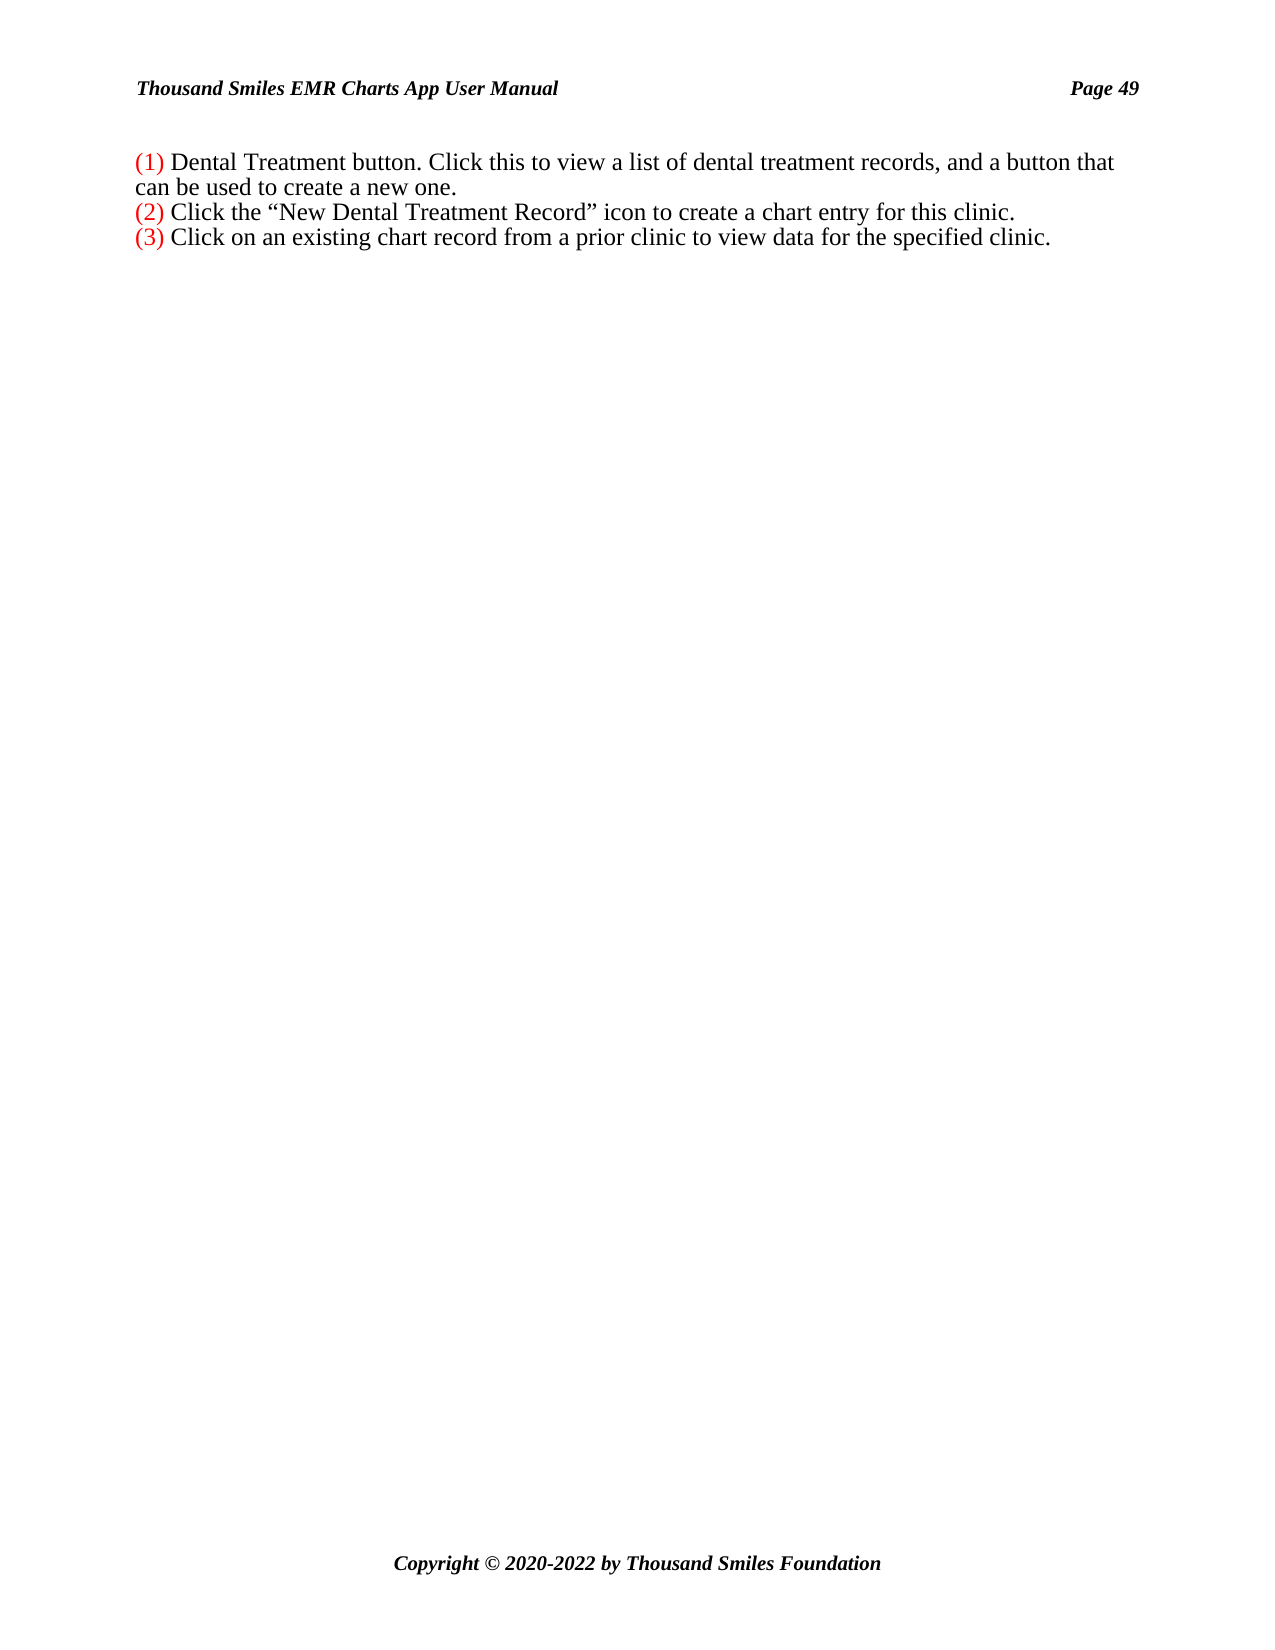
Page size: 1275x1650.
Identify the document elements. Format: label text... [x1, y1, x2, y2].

text (2) Click the “New Dental Treatment Record” icon to create a chart entry for this clinic. [135, 200, 1140, 225]
text (1) Dental Treatment button. Click this to view a list of dental treatment records, and a button that can be used to create a new one. [135, 150, 1140, 200]
text (3) Click on an existing chart record from a prior clinic to view data for the specified clinic. [135, 225, 1140, 250]
